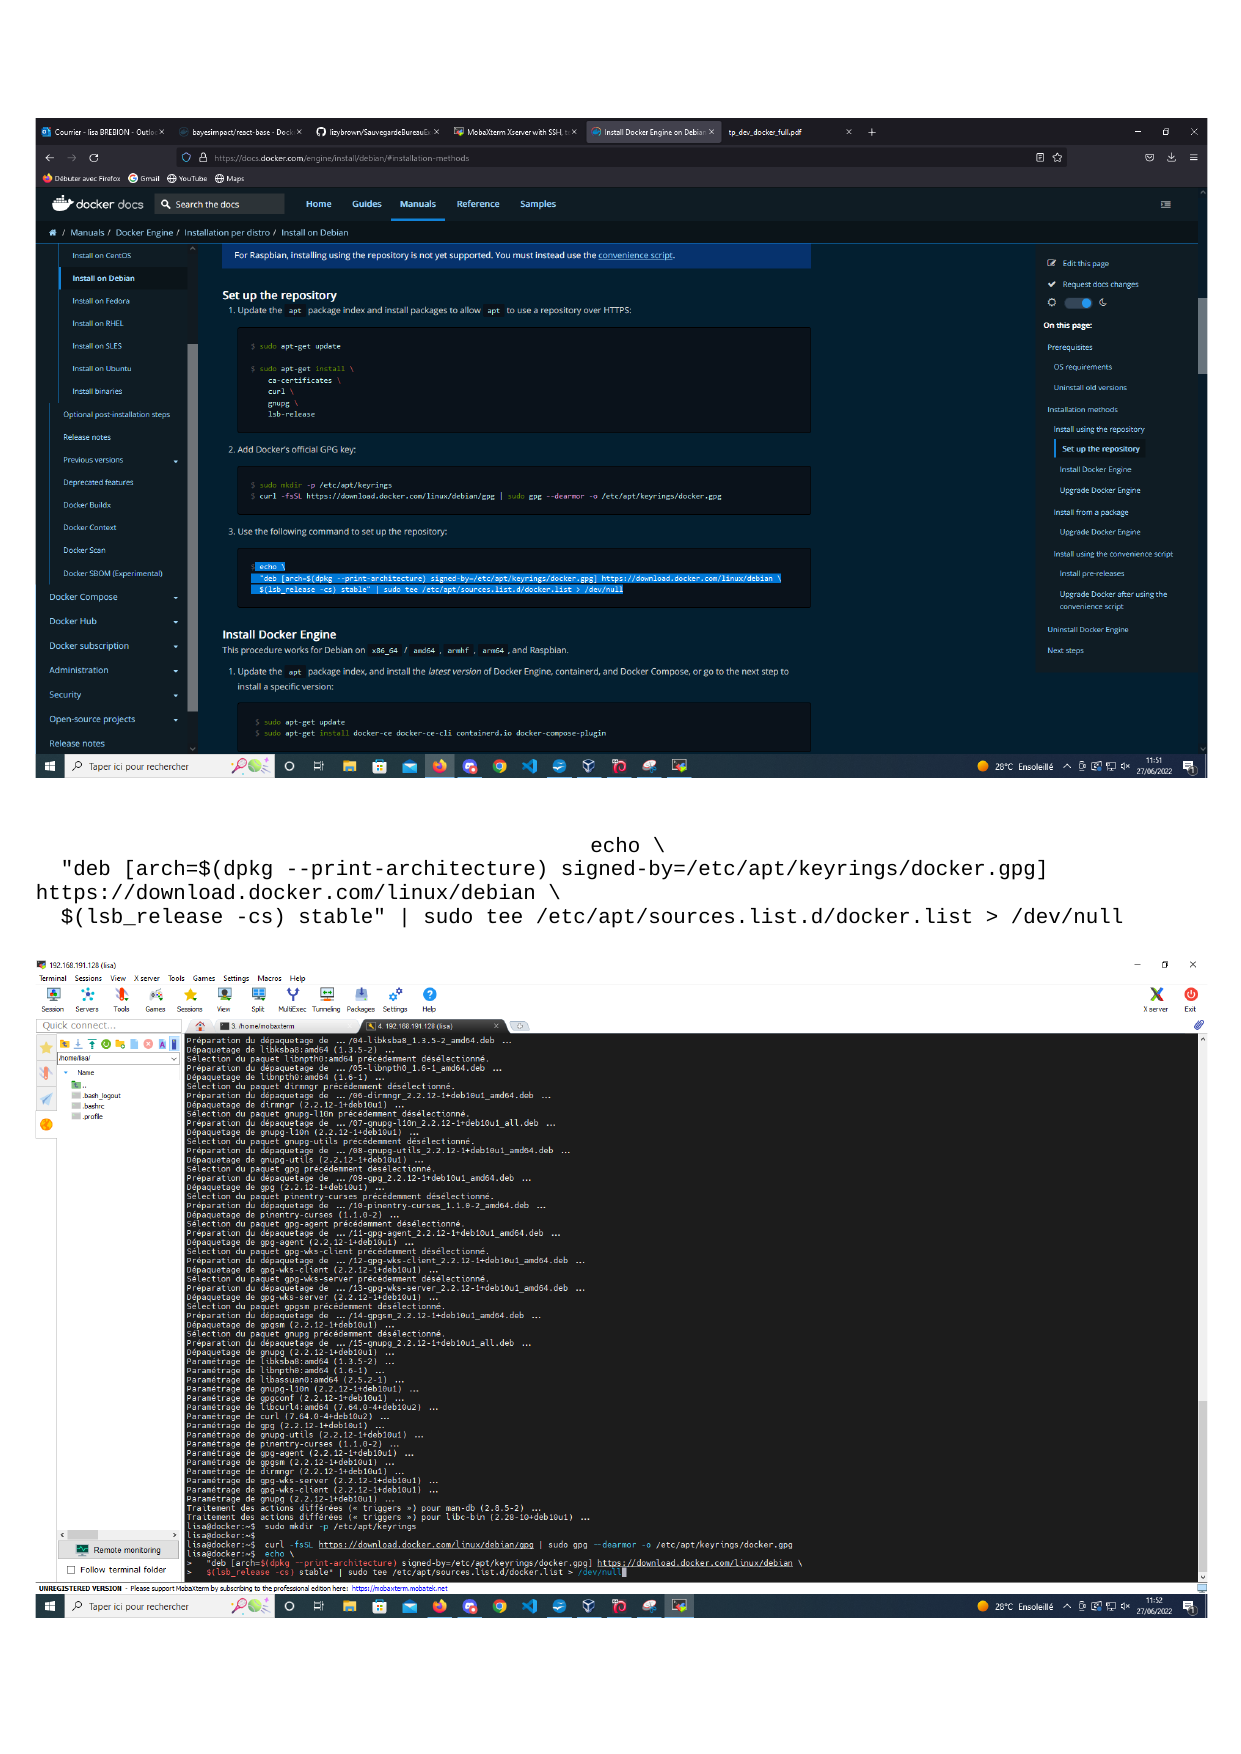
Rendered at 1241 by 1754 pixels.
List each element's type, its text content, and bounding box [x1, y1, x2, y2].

text echo \ [36, 835, 1207, 858]
picture [35, 958, 1208, 1618]
text $(lsb_release -cs) stable" | sudo tee /etc/apt/sources.list.d/docker.list > /dev/null [36, 906, 1207, 929]
picture [35, 118, 1208, 778]
text "deb [arch=$(dpkg --print-architecture) signed-by=/etc/apt/keyrings/docker.gpg] https://download.docker.com/linux/debian \ [36, 858, 1207, 906]
